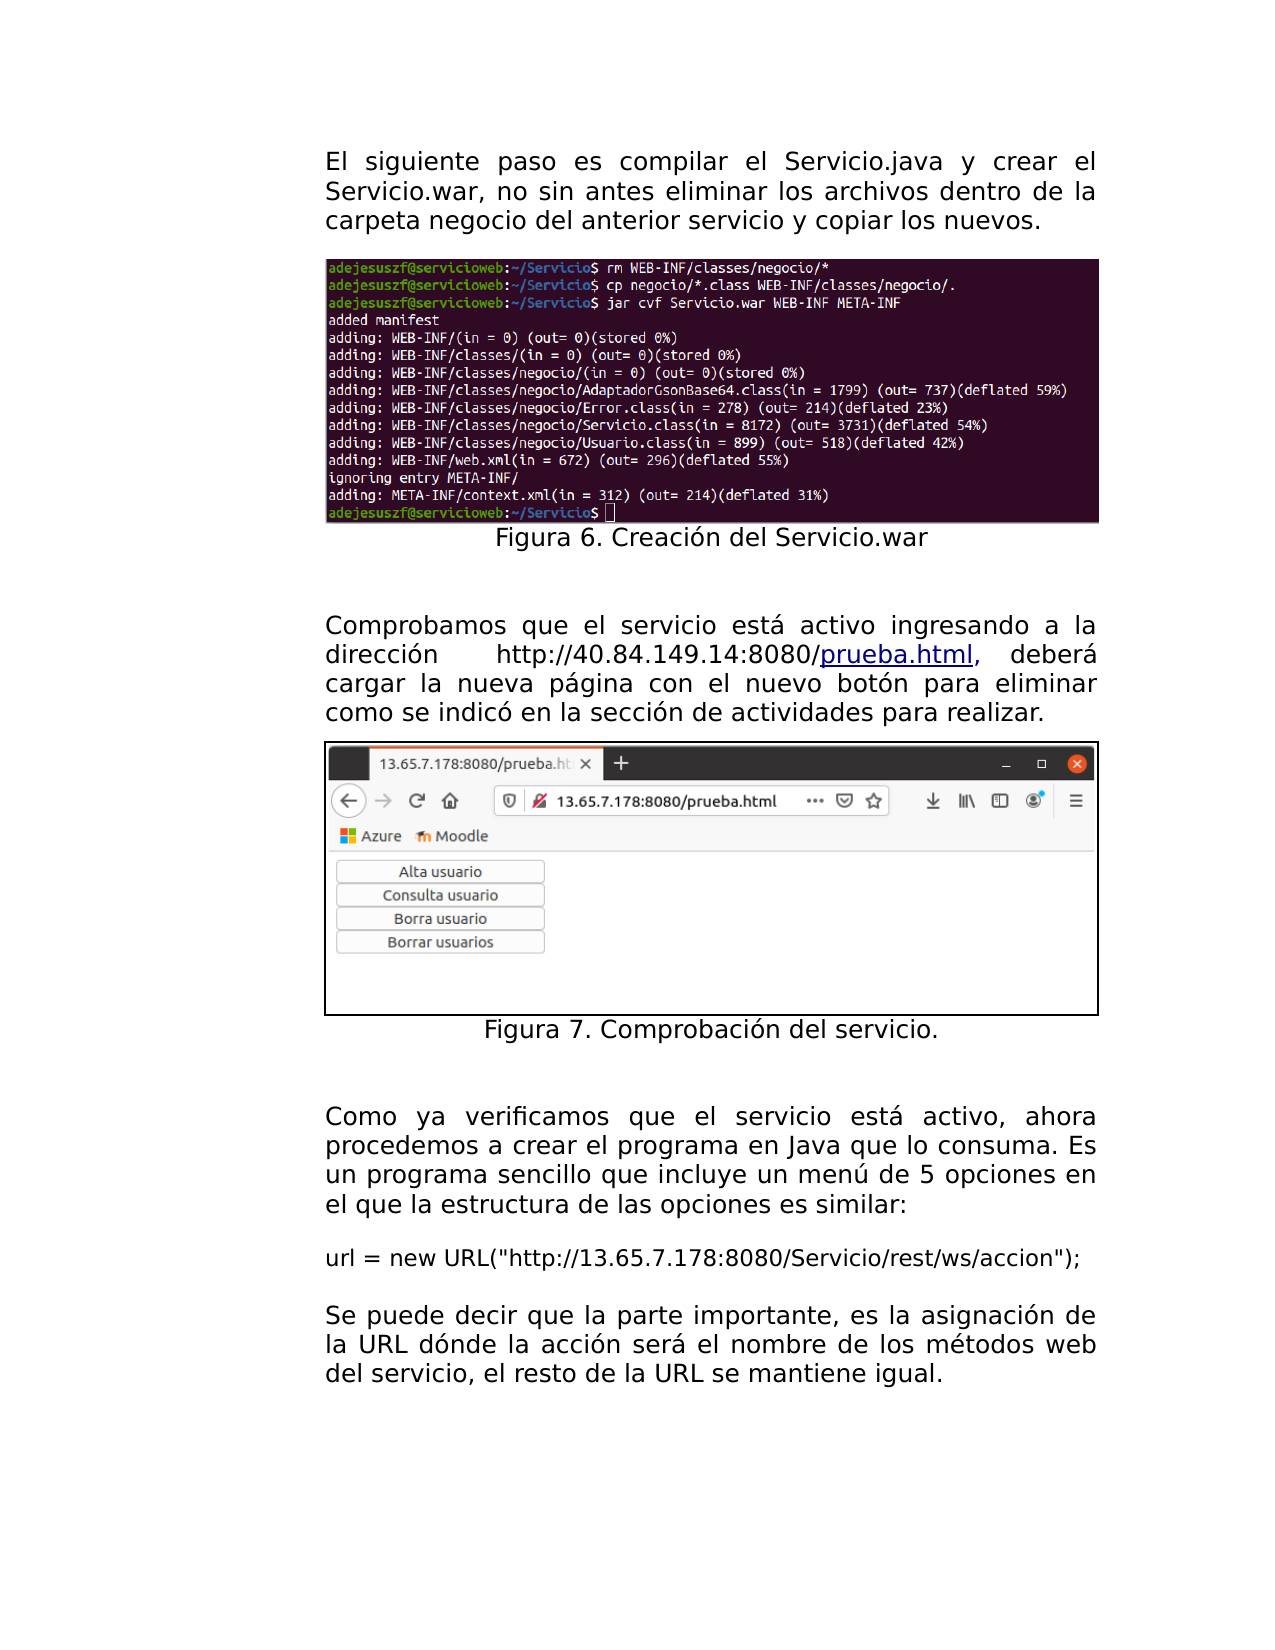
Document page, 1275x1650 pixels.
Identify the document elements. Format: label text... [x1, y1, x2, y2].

picture [325, 259, 1099, 524]
text [326, 743, 1097, 1014]
text Figura 7. Comprobación del servicio. [325, 1016, 1098, 1045]
text [325, 728, 1098, 741]
text Se puede decir que la parte importante, es la asignación de la URL dónde la acción será el nombre de los métodos web del servicio, el resto de la URL se mantiene igual. [325, 1301, 1098, 1388]
text El siguiente paso es compilar el Servicio.java y crear el Servicio.war, no sin antes eliminar los archivos dentro de la carpeta negocio del anterior servicio y copiar los nuevos. [325, 148, 1098, 235]
text [325, 235, 1098, 259]
text Comprobamos que el servicio está activo ingresando a la dirección http://40.84.149.14:8080/prueba.html, deberá cargar la nueva página con el nuevo botón para eliminar como se indicó en la sección de actividades para realizar. [325, 611, 1098, 728]
text Figura 6. Creación del Servicio.war [325, 524, 1098, 553]
text Como ya verificamos que el servicio está activo, ahora procedemos a crear el programa en Java que lo consuma. Es un programa sencillo que incluye un menú de 5 opciones en el que la estructura de las opciones es similar: [325, 1102, 1098, 1219]
picture [471, 745, 1053, 905]
text url = new URL("http://13.65.7.178:8080/Servicio/rest/ws/accion"); [325, 1245, 1098, 1272]
